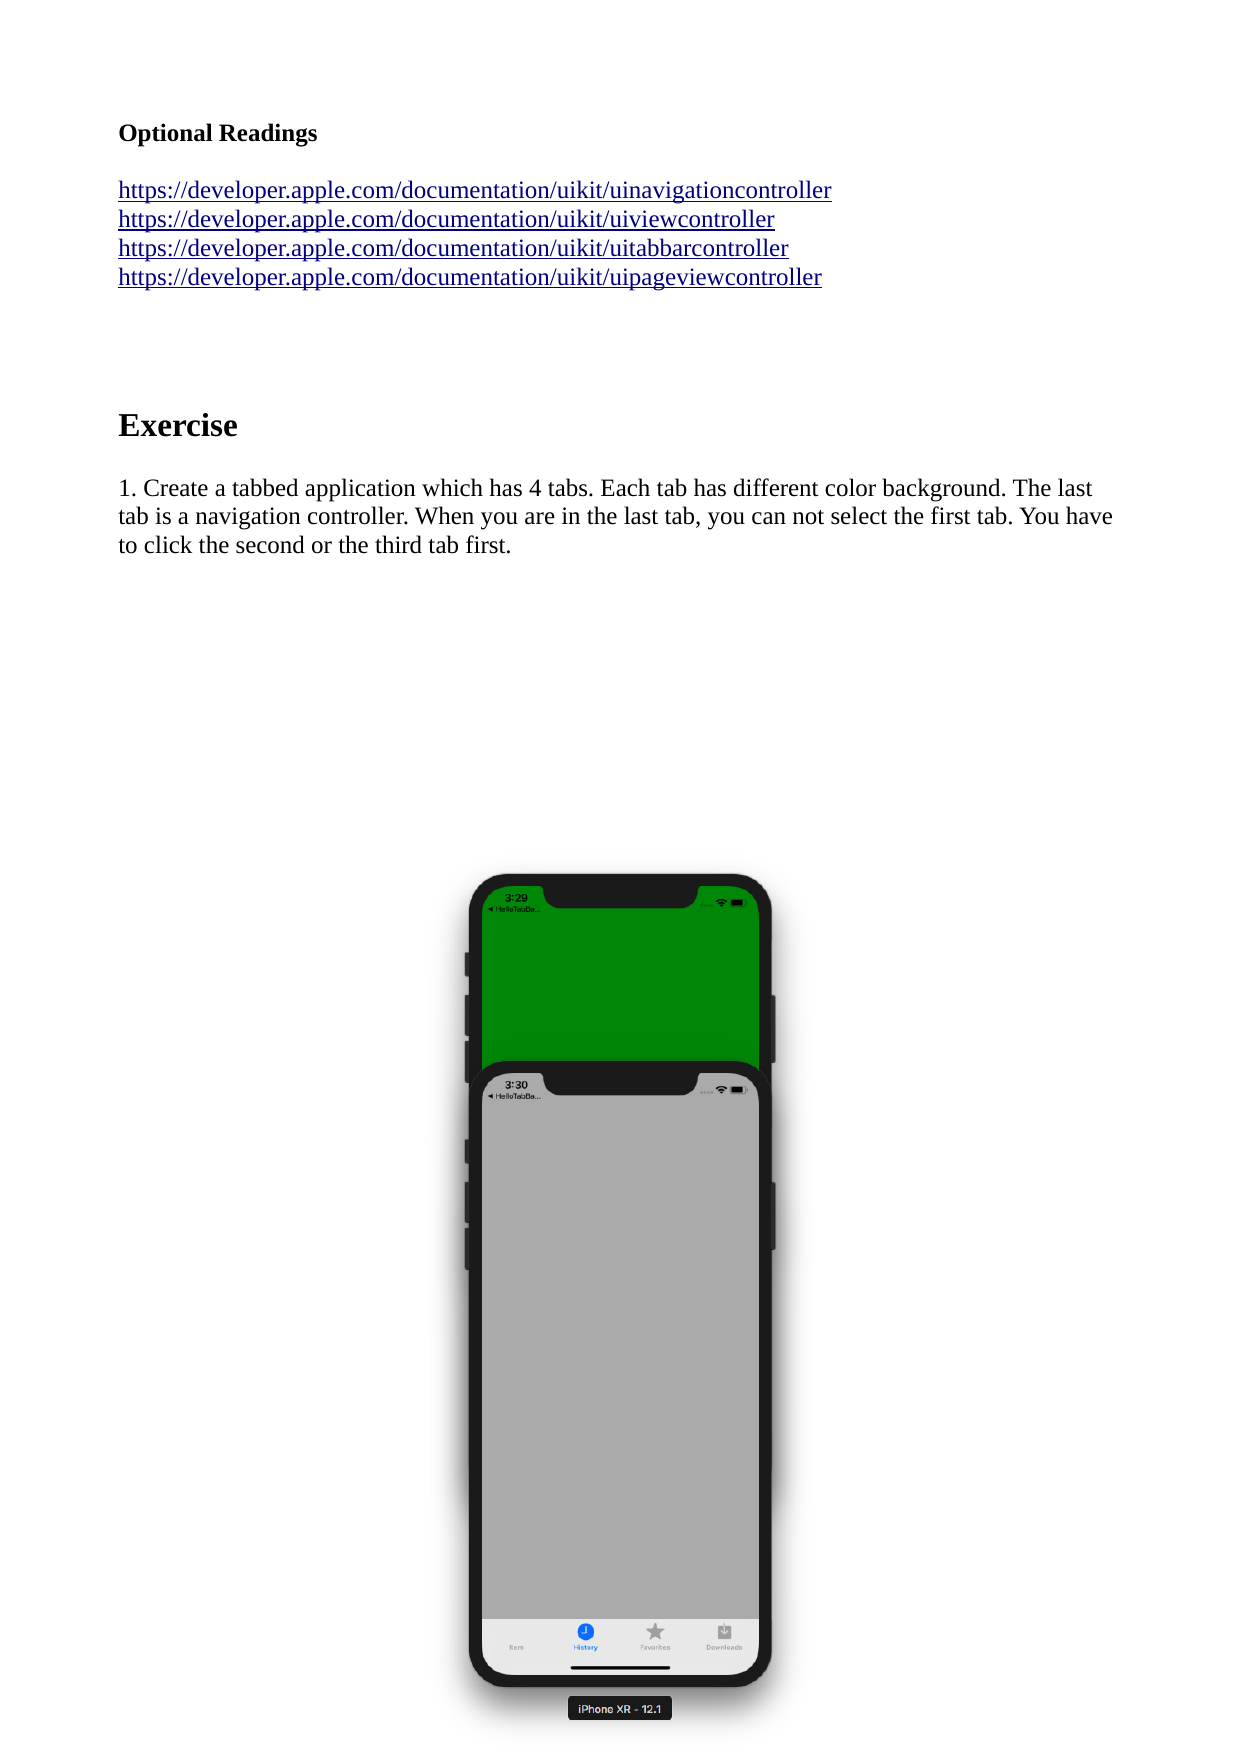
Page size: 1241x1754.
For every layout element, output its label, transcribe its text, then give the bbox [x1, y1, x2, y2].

text https://developer.apple.com/documentation/uikit/uiviewcontroller [118, 204, 1122, 233]
text Optional Readings [118, 118, 1122, 147]
text 1. Create a tabbed application which has 4 tabs. Each tab has different color background. The last tab is a navigation controller. When you are in the last tab, you can not select the first tab. You have to click the second or the third tab first. [118, 473, 1122, 559]
picture [415, 846, 825, 1754]
text Exercise [118, 406, 1122, 444]
text https://developer.apple.com/documentation/uikit/uinavigationcontroller [118, 176, 1122, 204]
text https://developer.apple.com/documentation/uikit/uipageviewcontroller [118, 262, 1122, 291]
text https://developer.apple.com/documentation/uikit/uitabbarcontroller [118, 233, 1122, 262]
